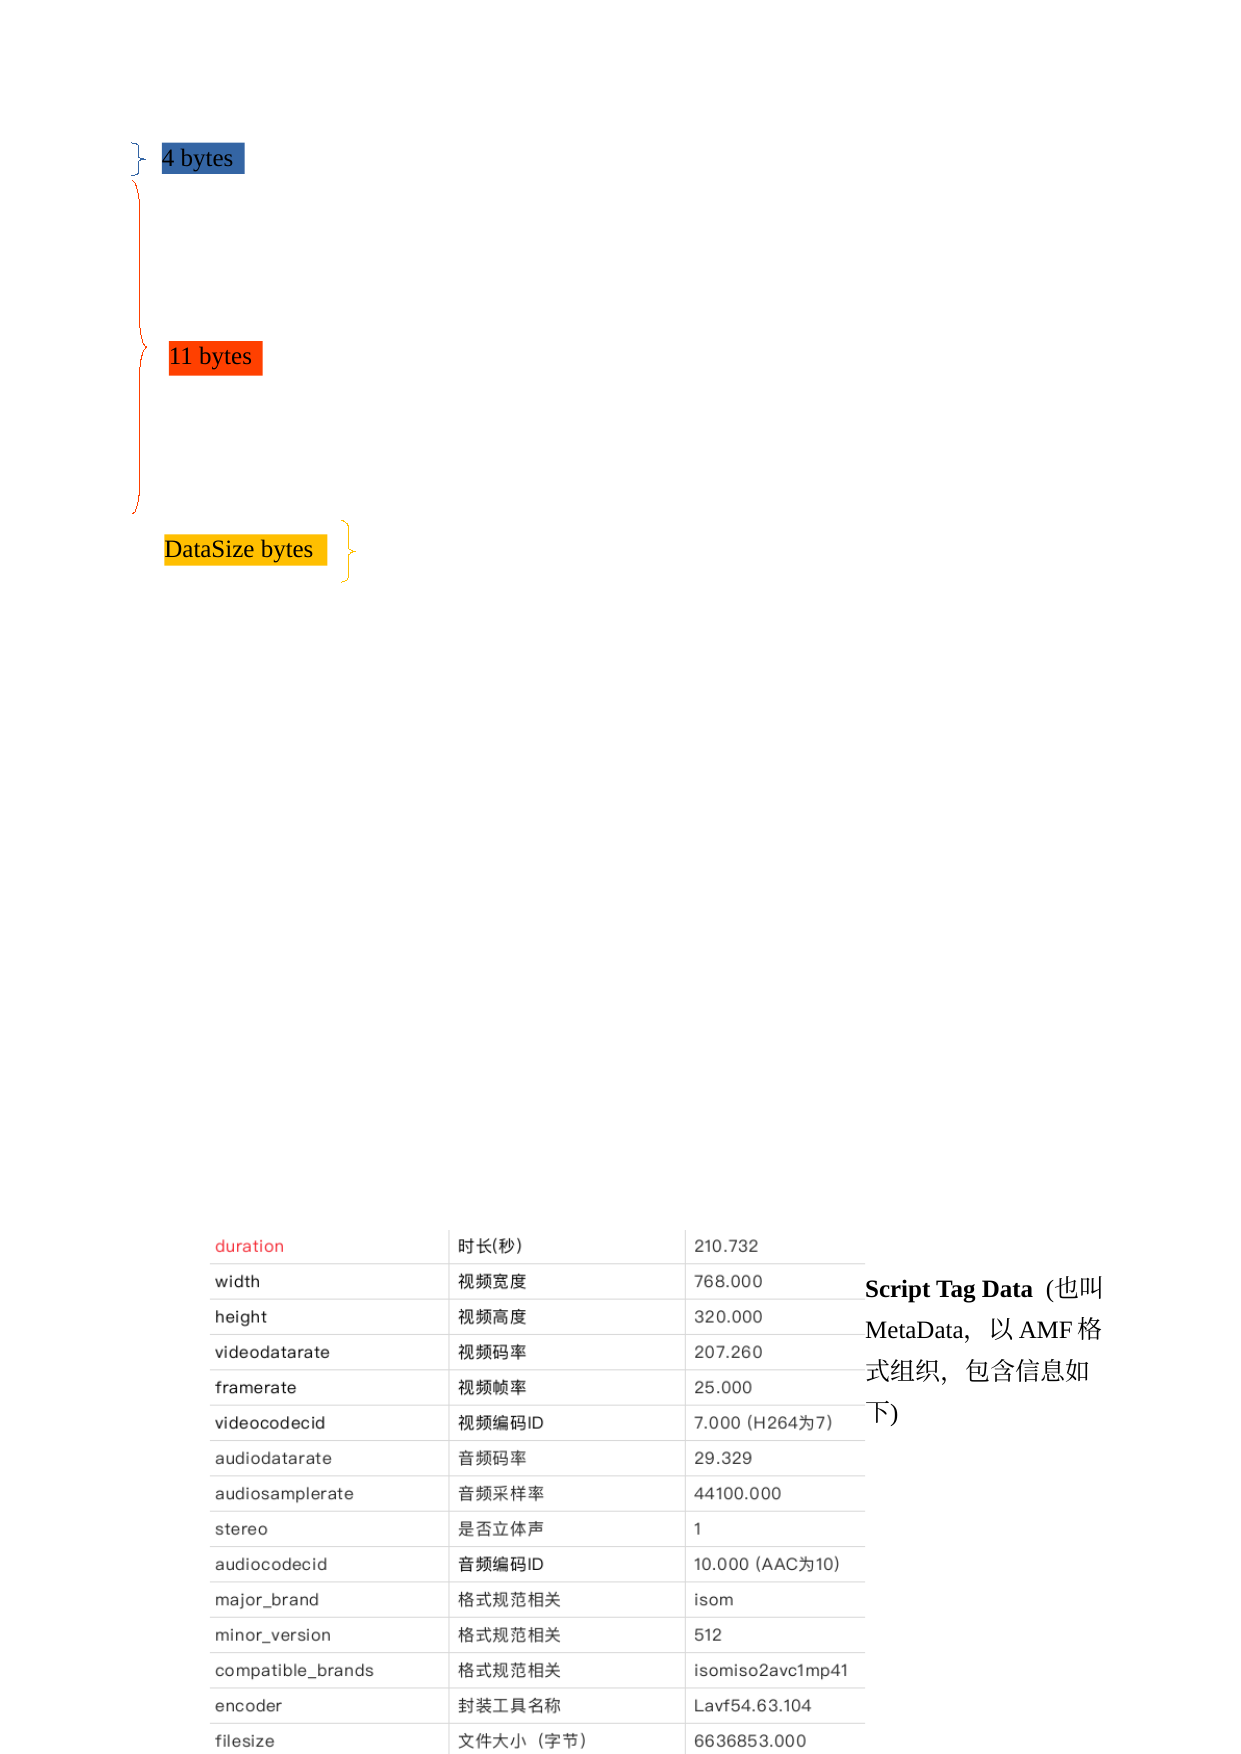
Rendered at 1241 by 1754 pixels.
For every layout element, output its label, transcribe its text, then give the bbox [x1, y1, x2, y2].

text Script Tag Data (也叫MetaData，以AMF格式组织，包含信息如下) [865, 1269, 1122, 1429]
text [118, 1269, 209, 1429]
picture [209, 1230, 865, 1754]
